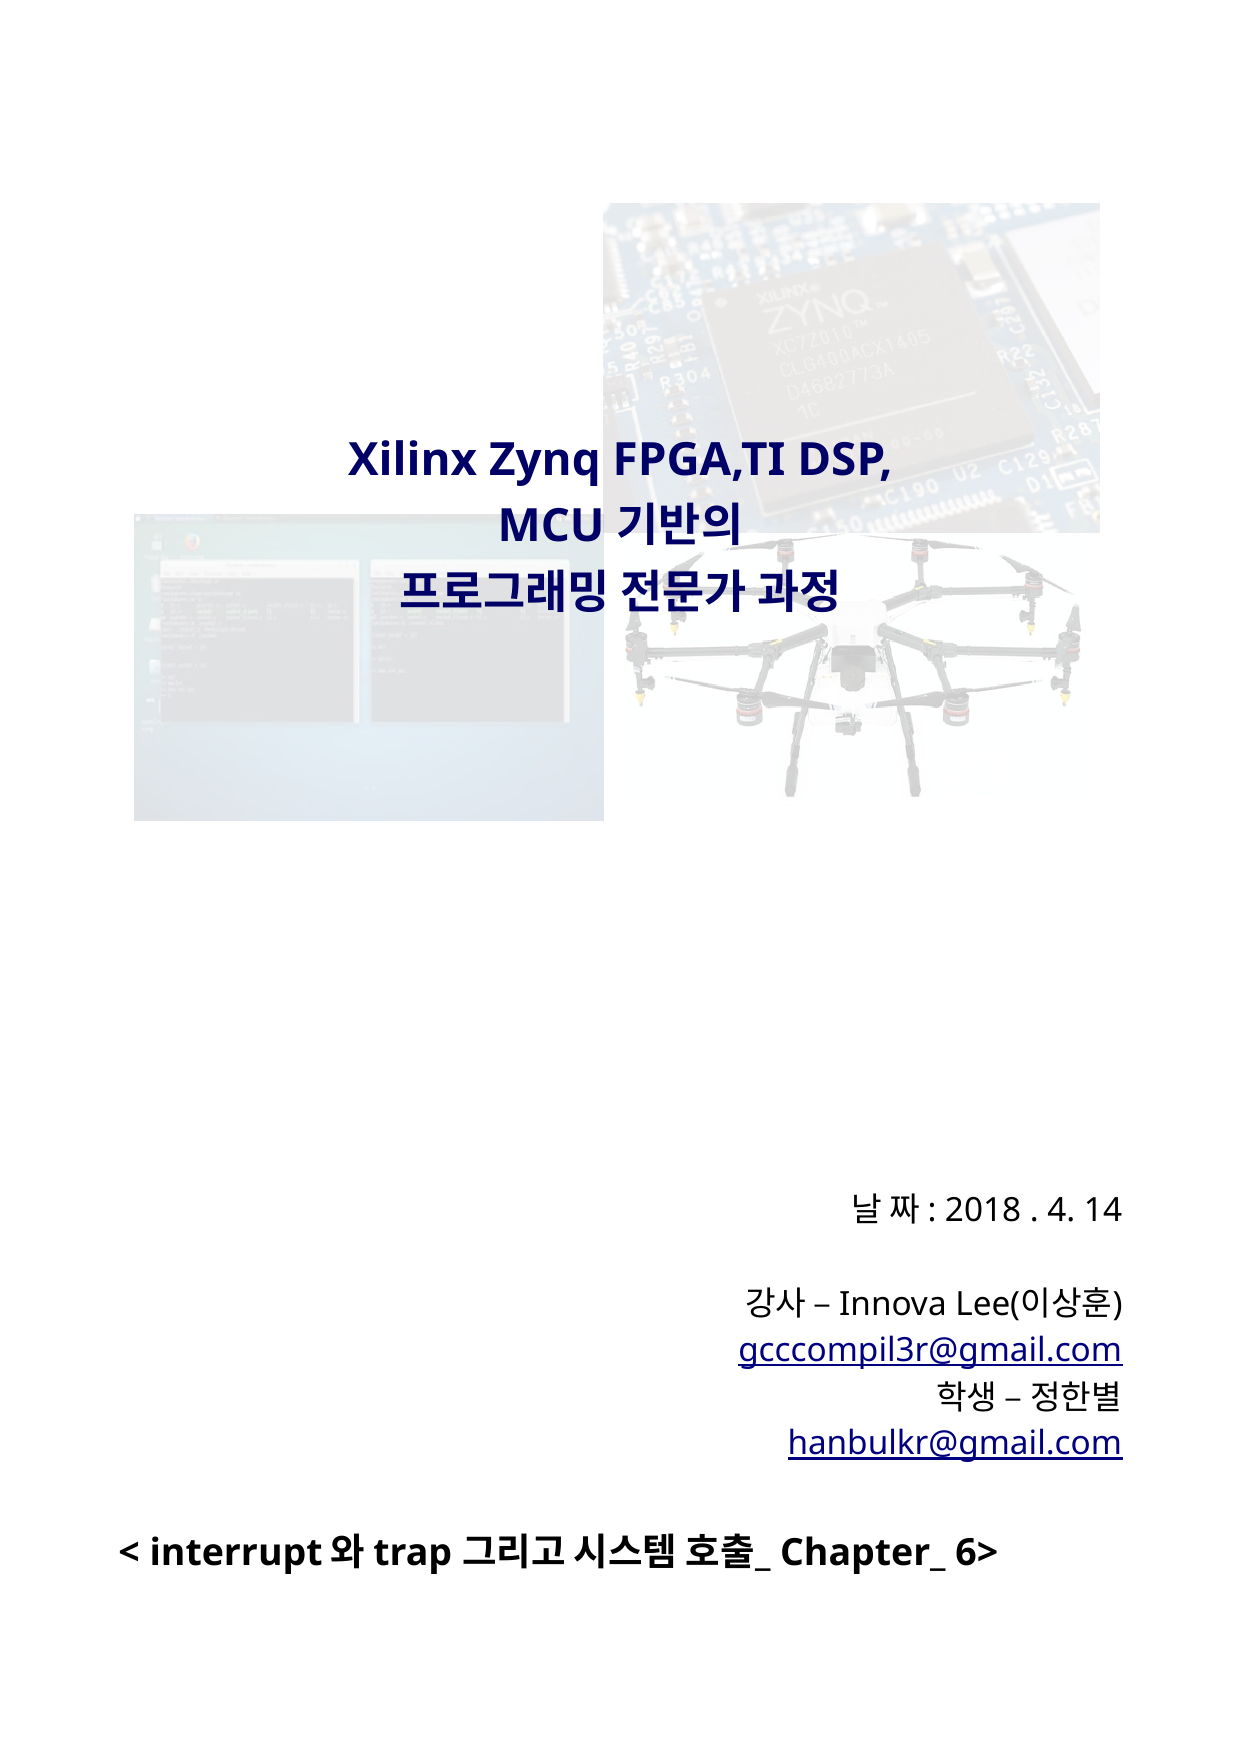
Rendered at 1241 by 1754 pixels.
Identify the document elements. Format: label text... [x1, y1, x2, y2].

text gcccompil3r@gmail.com [118, 1325, 1122, 1371]
text hanbulkr@gmail.com [118, 1419, 1122, 1464]
text 강사 – Innova Lee(이상훈) [118, 1277, 1122, 1325]
text 학생 – 정한별 [118, 1371, 1122, 1419]
text 프로그래밍 전문가 과정 [118, 555, 134, 622]
text MCU 기반의 [604, 489, 1122, 820]
text < interrupt와 trap 그리고 시스템 호출_ Chapter_ 6> [118, 1521, 1122, 1576]
text Xilinx Zynq FPGA,TI DSP, [1100, 426, 1122, 489]
text Xilinx Zynq FPGA,TI DSP, [118, 426, 603, 489]
text 날 짜 : 2018 . 4. 14 [118, 1183, 1122, 1232]
text MCU 기반의 [118, 489, 603, 555]
text 프로그래밍 전문가 과정 [1101, 555, 1122, 622]
